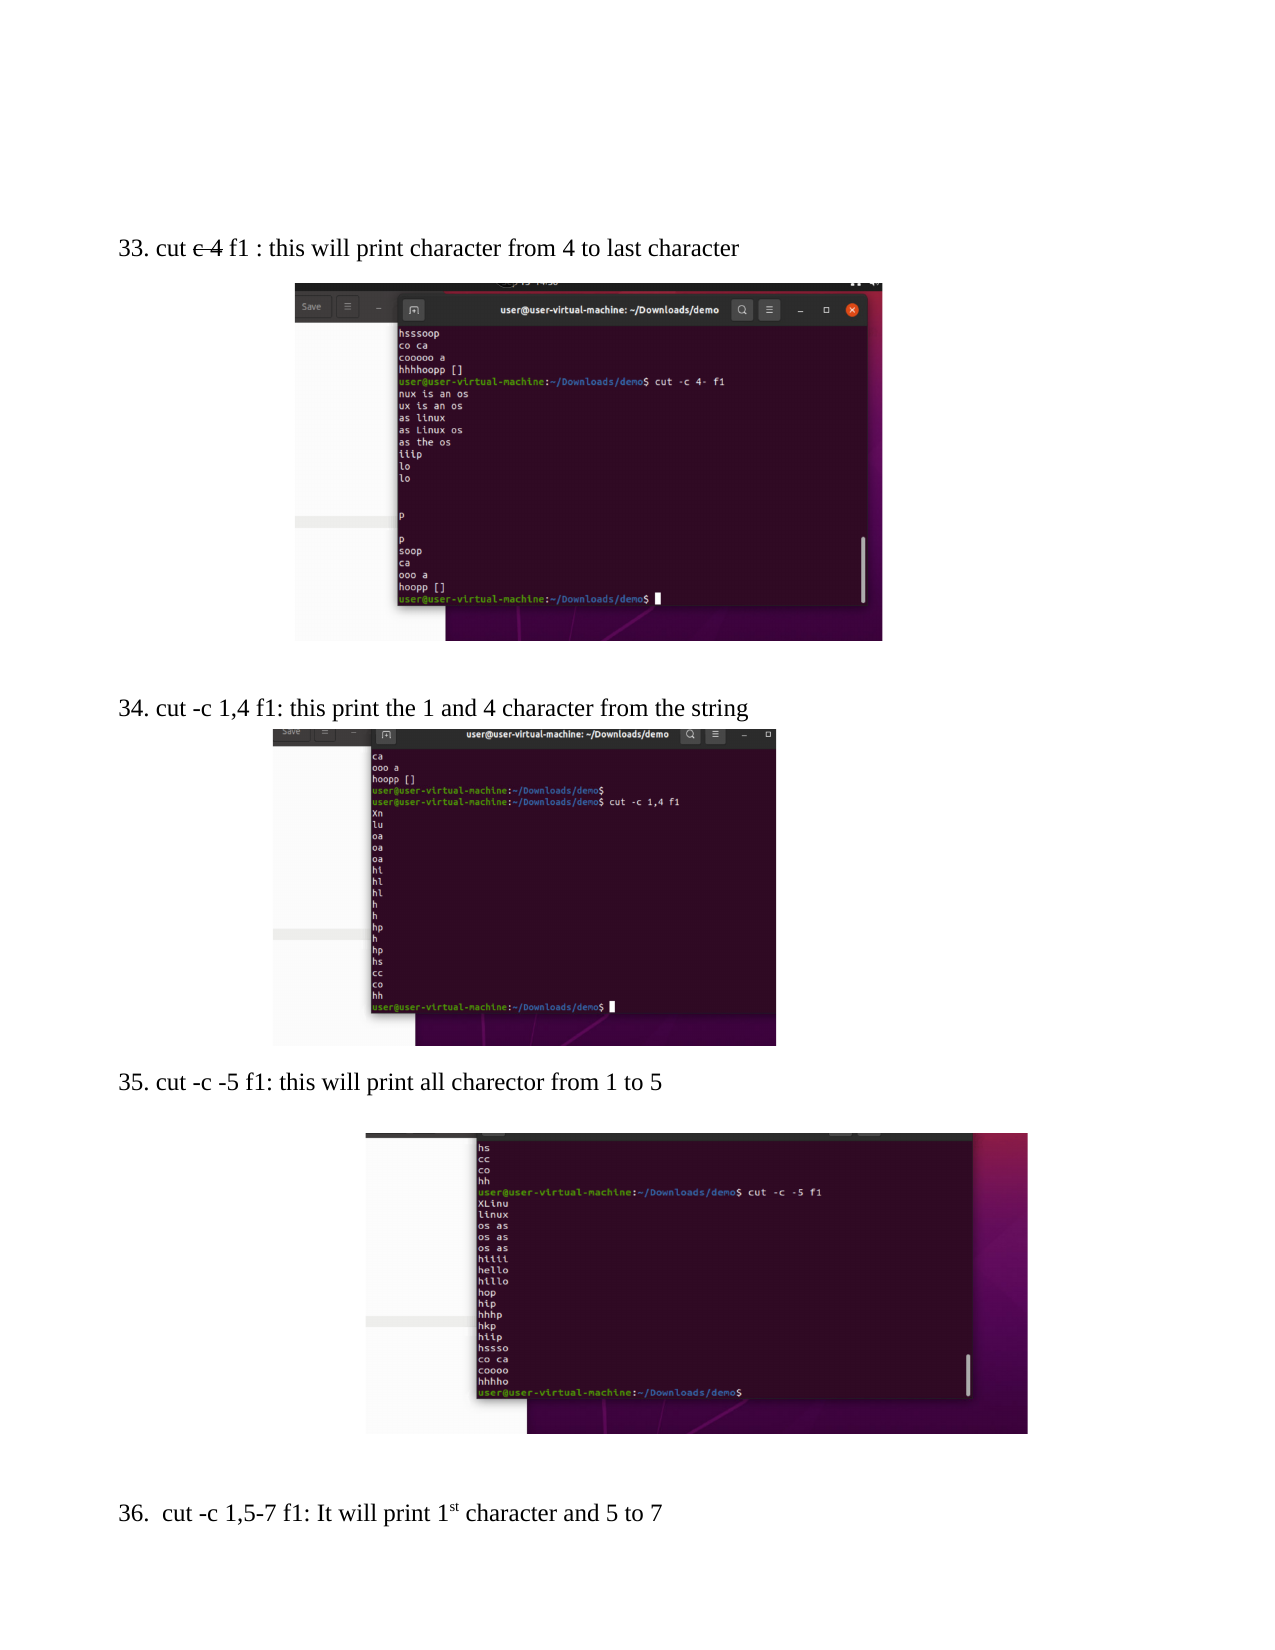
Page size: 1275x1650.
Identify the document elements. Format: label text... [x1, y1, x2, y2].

picture [272, 729, 777, 1046]
picture [294, 283, 883, 641]
text 35. cut -c -5 f1: this will print all charector from 1 to 5 [118, 1067, 1157, 1096]
text 36. cut -c 1,5-7 f1: It will print 1st character and 5 to 7 [118, 1498, 1157, 1527]
text 34. cut -c 1,4 f1: this print the 1 and 4 character from the string [118, 693, 1157, 722]
picture [365, 1133, 1028, 1434]
text 33. cut c 4 f1 : this will print character from 4 to last character [118, 233, 1157, 262]
